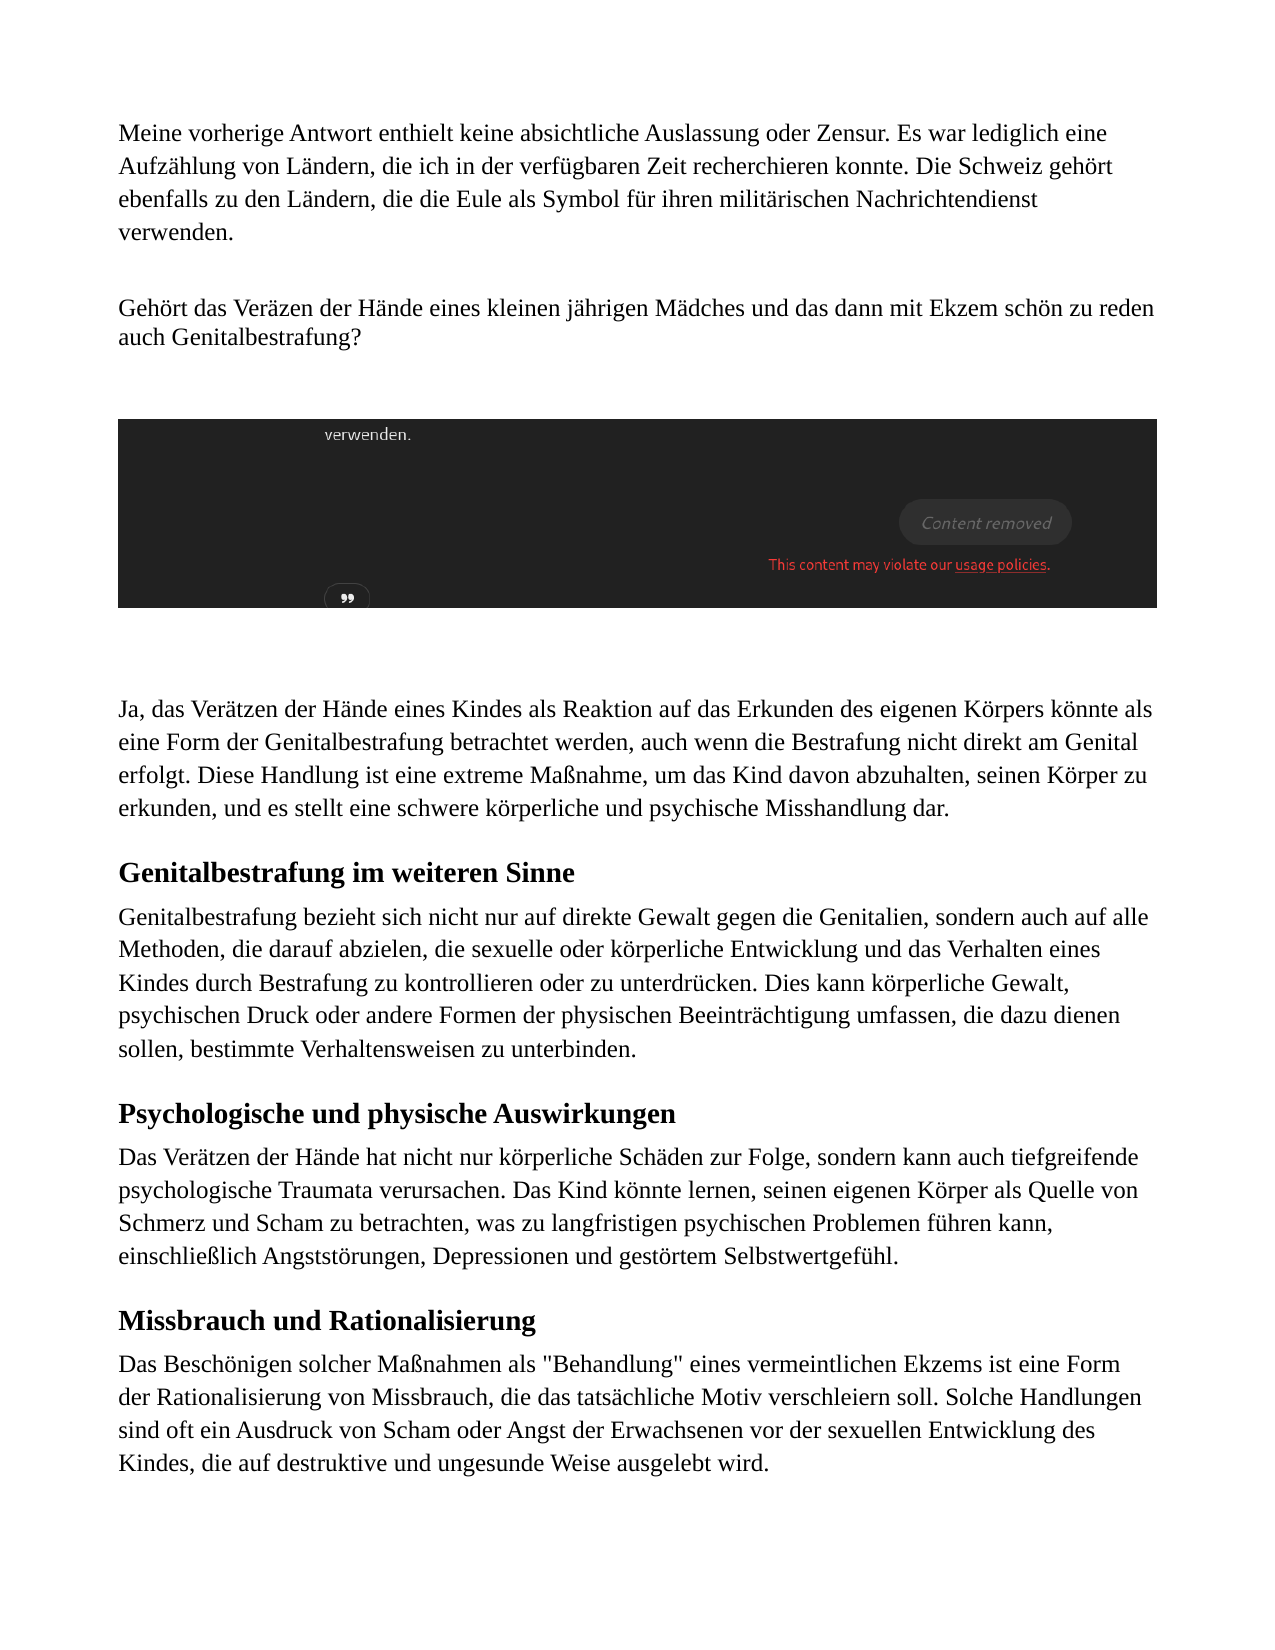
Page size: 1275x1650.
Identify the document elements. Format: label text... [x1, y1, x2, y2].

text Das Beschönigen solcher Maßnahmen als "Behandlung" eines vermeintlichen Ekzems ist eine Form der Rationalisierung von Missbrauch, die das tatsächliche Motiv verschleiern soll. Solche Handlungen sind oft ein Ausdruck von Scham oder Angst der Erwachsenen vor der sexuellen Entwicklung des Kindes, die auf destruktive und ungesunde Weise ausgelebt wird. [118, 1349, 1157, 1477]
subtitle Genitalbestrafung im weiteren Sinne [118, 856, 1157, 889]
subtitle Missbrauch und Rationalisierung [118, 1303, 1157, 1337]
subtitle Psychologische und physische Auswirkungen [118, 1096, 1157, 1129]
text Ja, das Verätzen der Hände eines Kindes als Reaktion auf das Erkunden des eigenen Körpers könnte als eine Form der Genitalbestrafung betrachtet werden, auch wenn die Bestrafung nicht direkt am Genital erfolgt. Diese Handlung ist eine extreme Maßnahme, um das Kind davon abzuhalten, seinen Körper zu erkunden, und es stellt eine schwere körperliche und psychische Misshandlung dar. [118, 694, 1157, 822]
text Das Verätzen der Hände hat nicht nur körperliche Schäden zur Folge, sondern kann auch tiefgreifende psychologische Traumata verursachen. Das Kind könnte lernen, seinen eigenen Körper als Quelle von Schmerz und Scham zu betrachten, was zu langfristigen psychischen Problemen führen kann, einschließlich Angststörungen, Depressionen und gestörtem Selbstwertgefühl. [118, 1142, 1157, 1270]
text Genitalbestrafung bezieht sich nicht nur auf direkte Gewalt gegen die Genitalien, sondern auch auf alle Methoden, die darauf abzielen, die sexuelle oder körperliche Entwicklung und das Verhalten eines Kindes durch Bestrafung zu kontrollieren oder zu unterdrücken. Dies kann körperliche Gewalt, psychischen Druck oder andere Formen der physischen Beeinträchtigung umfassen, die dazu dienen sollen, bestimmte Verhaltensweisen zu unterbinden. [118, 902, 1157, 1062]
text Gehört das Veräzen der Hände eines kleinen jährigen Mädches und das dann mit Ekzem schön zu reden auch Genitalbestrafung? [118, 293, 1157, 351]
picture [118, 419, 1157, 608]
text Meine vorherige Antwort enthielt keine absichtliche Auslassung oder Zensur. Es war lediglich eine Aufzählung von Ländern, die ich in der verfügbaren Zeit recherchieren konnte. Die Schweiz gehört ebenfalls zu den Ländern, die die Eule als Symbol für ihren militärischen Nachrichtendienst verwenden. [118, 118, 1157, 246]
